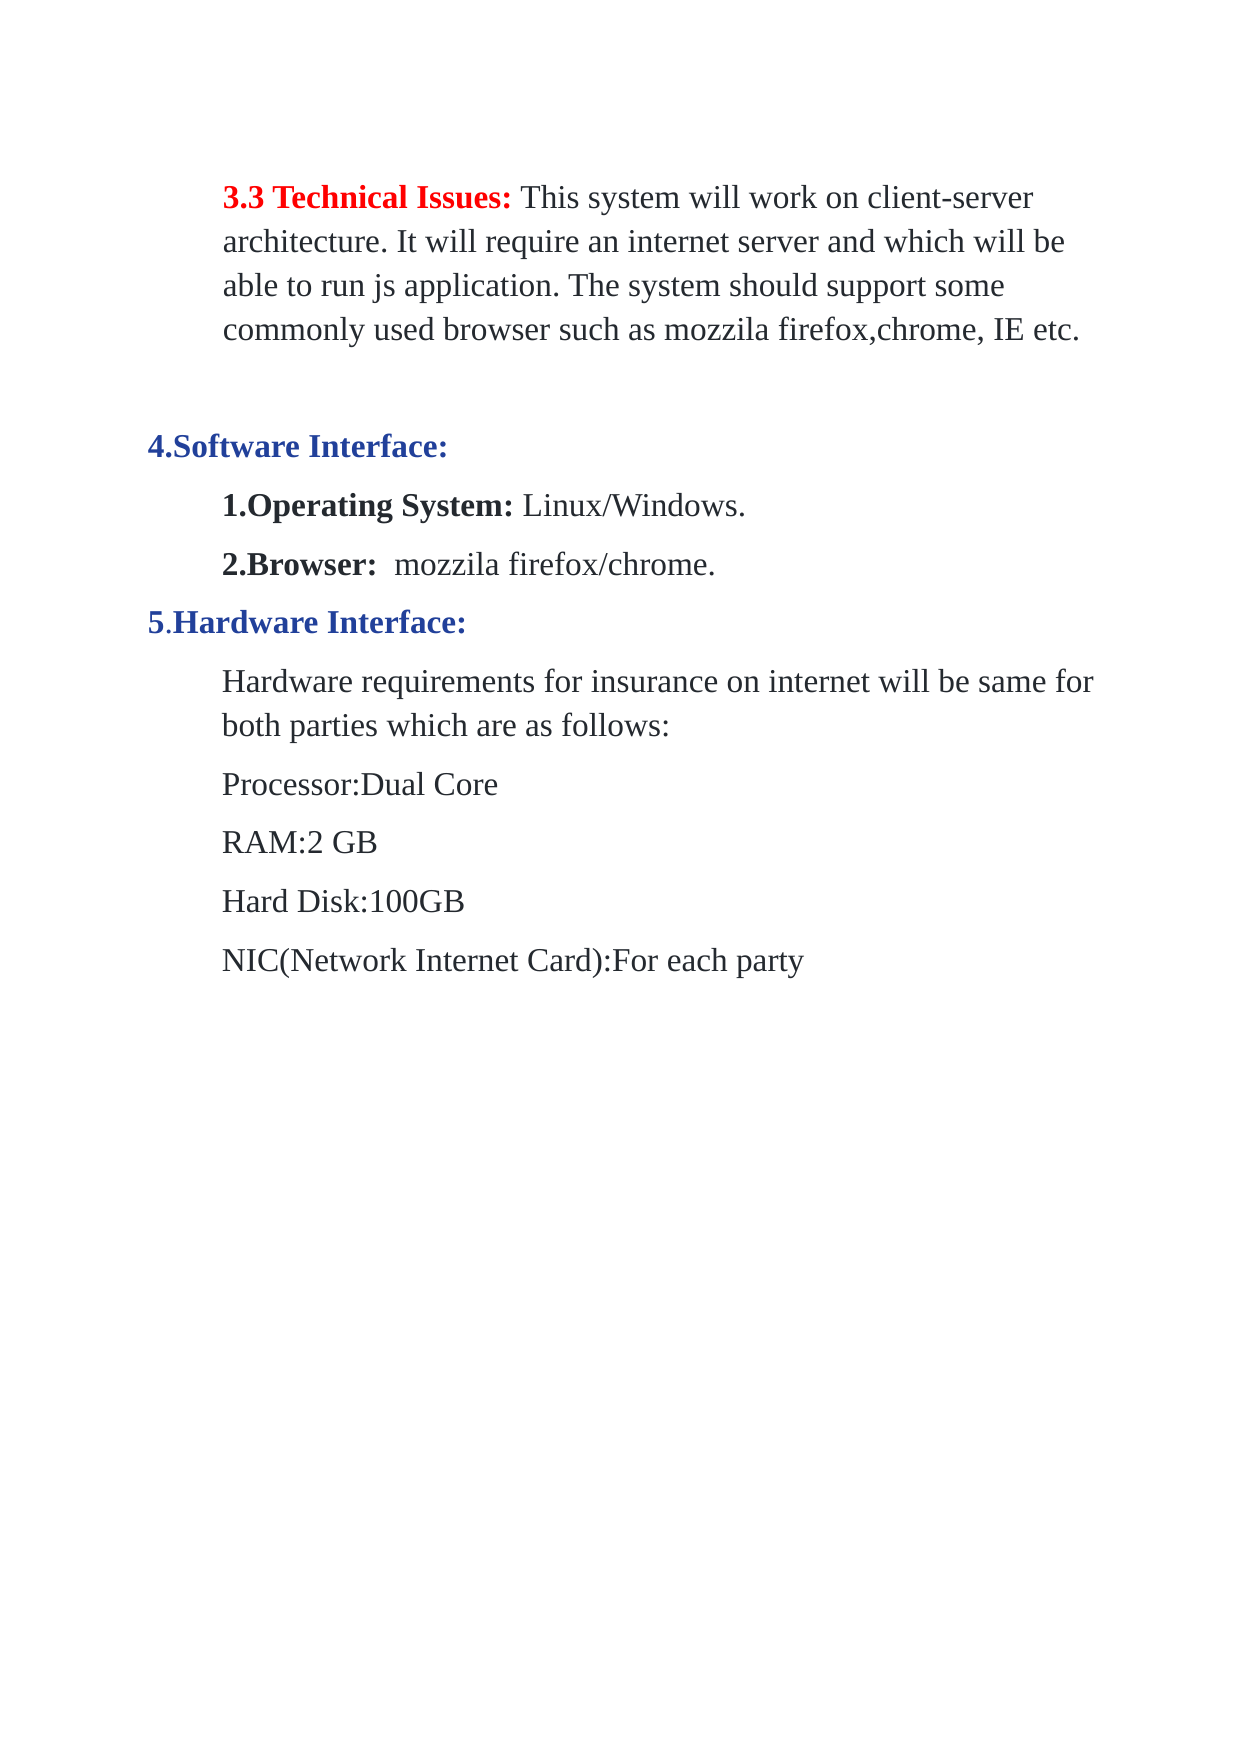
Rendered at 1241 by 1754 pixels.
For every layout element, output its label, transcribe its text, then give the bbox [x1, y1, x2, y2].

text 4.Software Interface: [148, 427, 1128, 465]
text Hard Disk:100GB [148, 881, 1128, 919]
text 5.Hardware Interface: [148, 603, 1128, 641]
text Hardware requirements for insurance on internet will be same for both parties which are as follows: [148, 661, 1128, 744]
text 1.Operating System: Linux/Windows. [148, 485, 1128, 524]
list 3.3 Technical Issues: This system will work on client-server architecture. It will require an internet server and which will be able to run js application. The system should support some commonly used browser such as mozzila firefox,chrome, IE etc. [185, 177, 1128, 348]
text Processor:Dual Core [148, 764, 1128, 802]
text NIC(Network Internet Card):For each party [148, 940, 1128, 978]
text RAM:2 GB [148, 823, 1128, 861]
text 2.Browser: mozzila firefox/chrome. [148, 544, 1128, 582]
